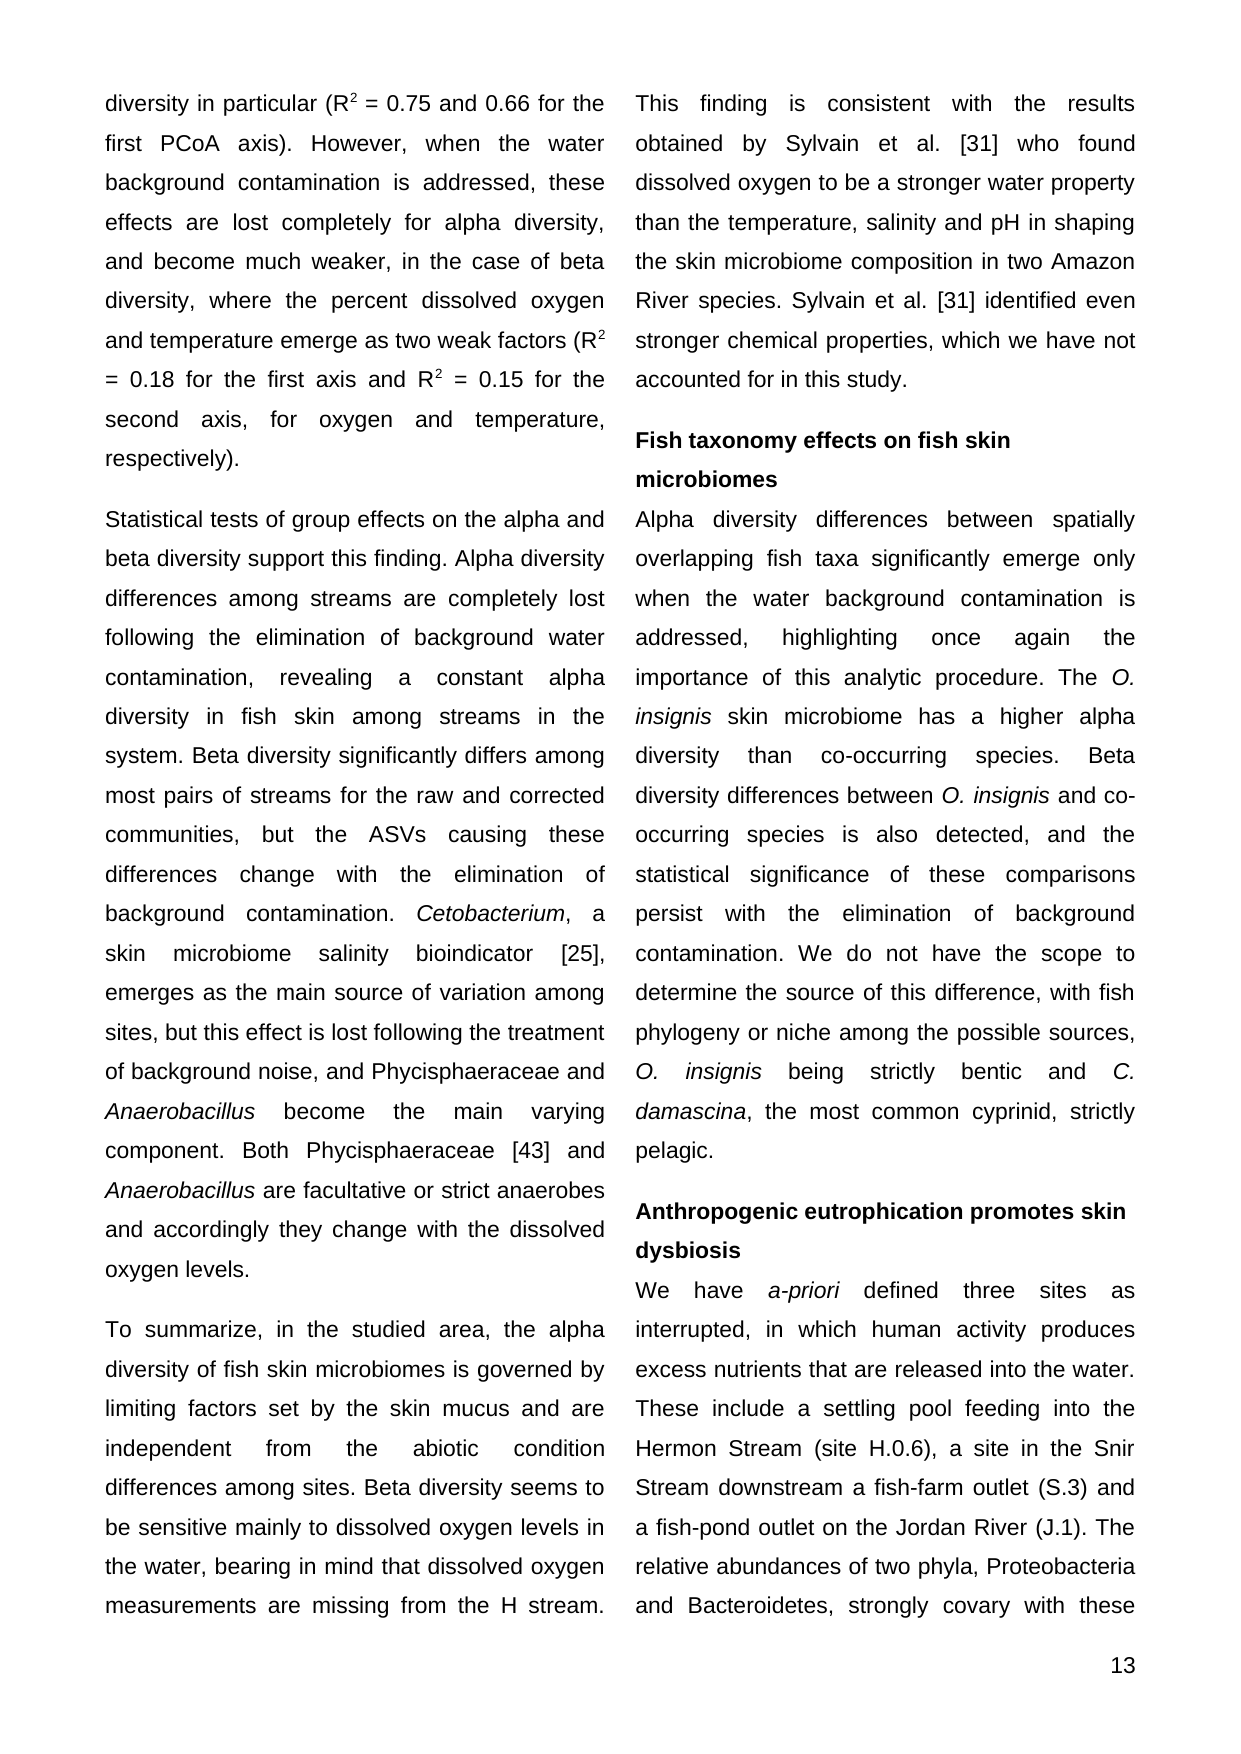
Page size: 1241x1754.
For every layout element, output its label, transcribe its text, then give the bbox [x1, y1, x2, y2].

text To summarize, in the studied area, the alpha diversity of fish skin microbiomes is governed by limiting factors set by the skin mucus and are independent from the abiotic condition differences among sites. Beta diversity seems to be sensitive mainly to dissolved oxygen levels in the water, bearing in mind that dissolved oxygen measurements are missing from the H stream. [105, 1316, 605, 1619]
text Anthropogenic eutrophication promotes skin dysbiosis [635, 1198, 1136, 1263]
text diversity in particular (R2 = 0.75 and 0.66 for the first PCoA axis). However, when the water background contamination is addressed, these effects are lost completely for alpha diversity, and become much weaker, in the case of beta diversity, where the percent dissolved oxygen and temperature emerge as two weak factors (R2 = 0.18 for the first axis and R2 = 0.15 for the second axis, for oxygen and temperature, respectively). [105, 90, 605, 472]
text Fish taxonomy effects on fish skin microbiomes [635, 427, 1136, 492]
text We have a-priori defined three sites as interrupted, in which human activity produces excess nutrients that are released into the water. These include a settling pool feeding into the Hermon Stream (site H.0.6), a site in the Snir Stream downstream a fish-farm outlet (S.3) and a fish-pond outlet on the Jordan River (J.1). The relative abundances of two phyla, Proteobacteria and Bacteroidetes, strongly covary with these [635, 1277, 1136, 1619]
text This finding is consistent with the results obtained by Sylvain et al. [31] who found dissolved oxygen to be a stronger water property than the temperature, salinity and pH in shaping the skin microbiome composition in two Amazon River species. Sylvain et al. [31] identified even stronger chemical properties, which we have not accounted for in this study. [635, 90, 1136, 393]
text Alpha diversity differences between spatially overlapping fish taxa significantly emerge only when the water background contamination is addressed, highlighting once again the importance of this analytic procedure. The O. insignis skin microbiome has a higher alpha diversity than co-occurring species. Beta diversity differences between O. insignis and co-occurring species is also detected, and the statistical significance of these comparisons persist with the elimination of background contamination. We do not have the scope to determine the source of this difference, with fish phylogeny or niche among the possible sources, O. insignis being strictly bentic and C. damascina, the most common cyprinid, strictly pelagic. [635, 506, 1136, 1164]
text Statistical tests of group effects on the alpha and beta diversity support this finding. Alpha diversity differences among streams are completely lost following the elimination of background water contamination, revealing a constant alpha diversity in fish skin among streams in the system. Beta diversity significantly differs among most pairs of streams for the raw and corrected communities, but the ASVs causing these differences change with the elimination of background contamination. Cetobacterium, a skin microbiome salinity bioindicator [25], emerges as the main source of variation among sites, but this effect is lost following the treatment of background noise, and Phycisphaeraceae and Anaerobacillus become the main varying component. Both Phycisphaeraceae [43] and Anaerobacillus are facultative or strict anaerobes and accordingly they change with the dissolved oxygen levels. [105, 506, 605, 1282]
